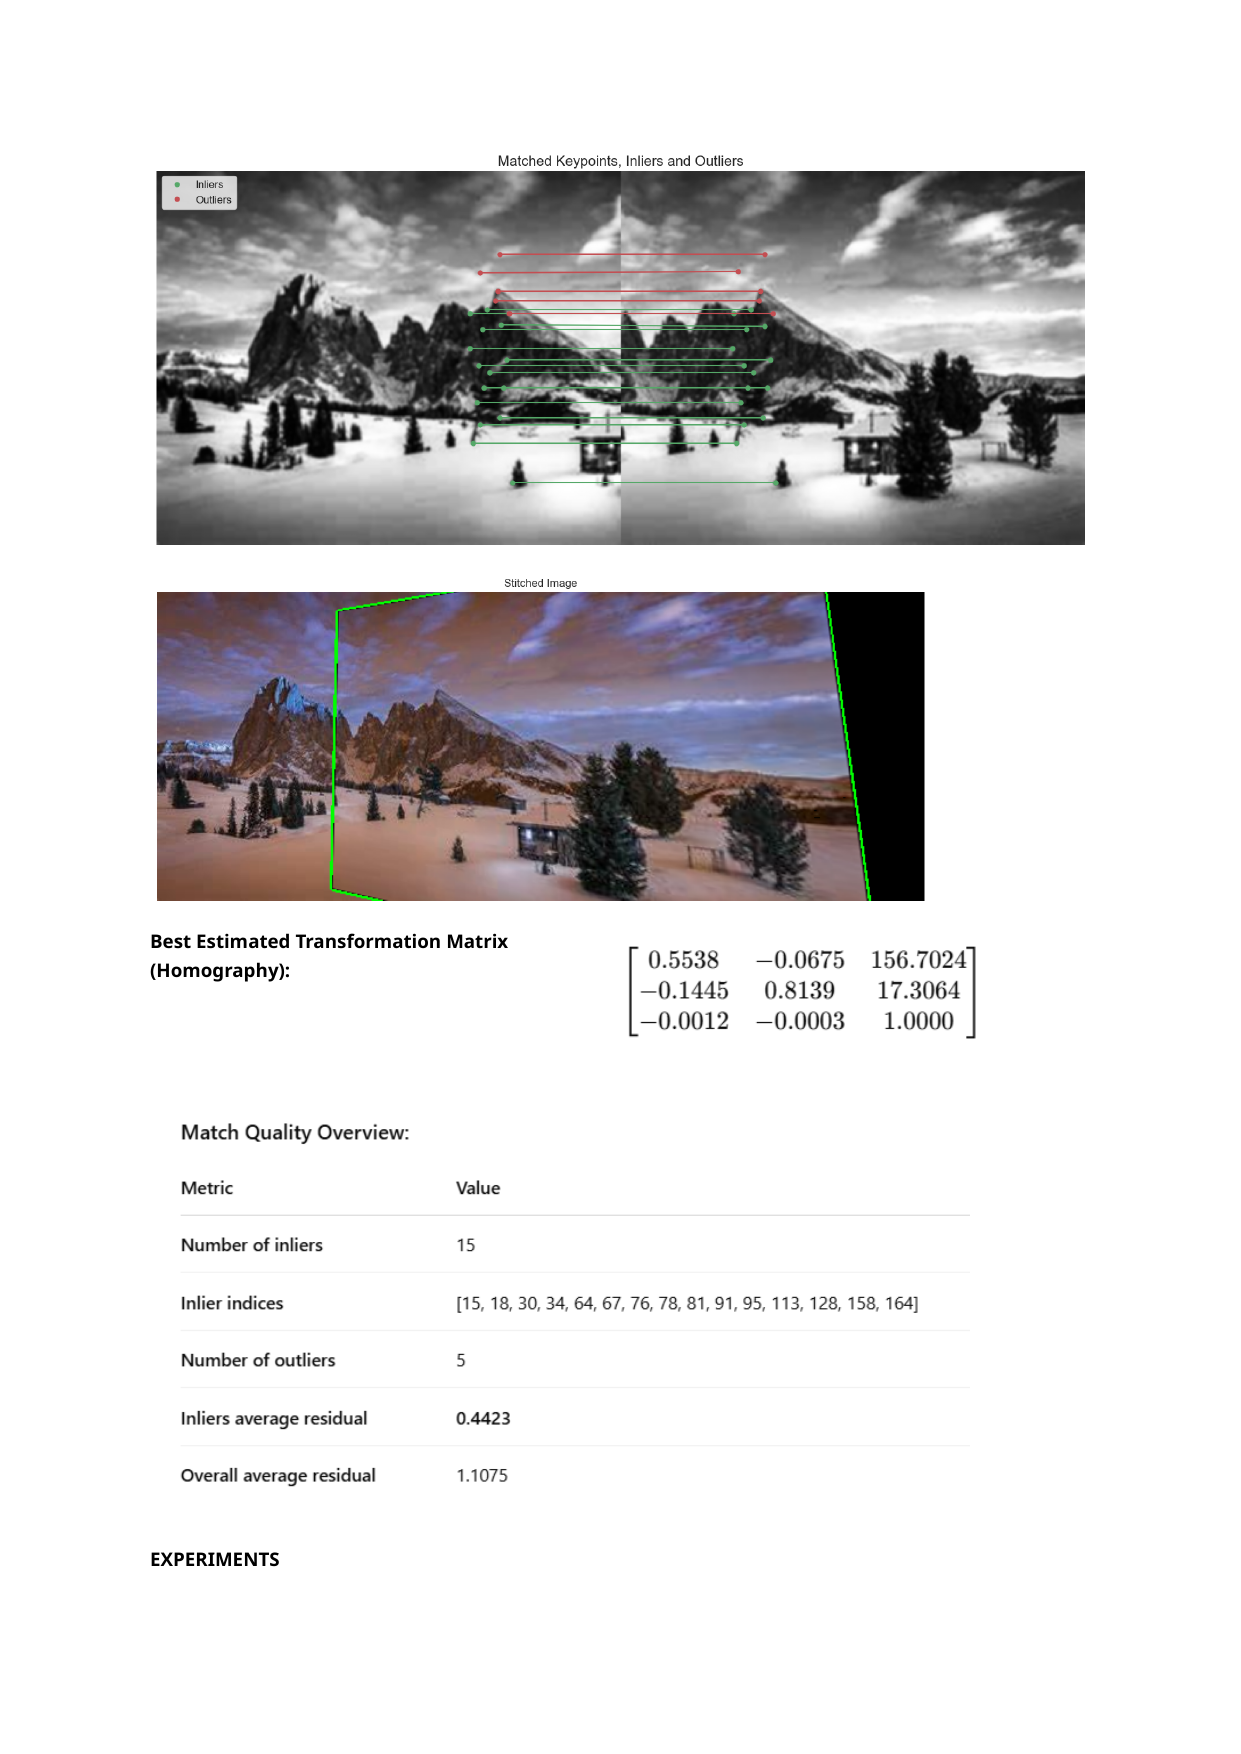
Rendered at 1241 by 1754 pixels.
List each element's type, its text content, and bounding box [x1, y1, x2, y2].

text [998, 928, 1090, 983]
text Best Estimated Transformation Matrix (Homography): [150, 928, 612, 983]
text EXPERIMENTS [150, 1547, 1090, 1572]
